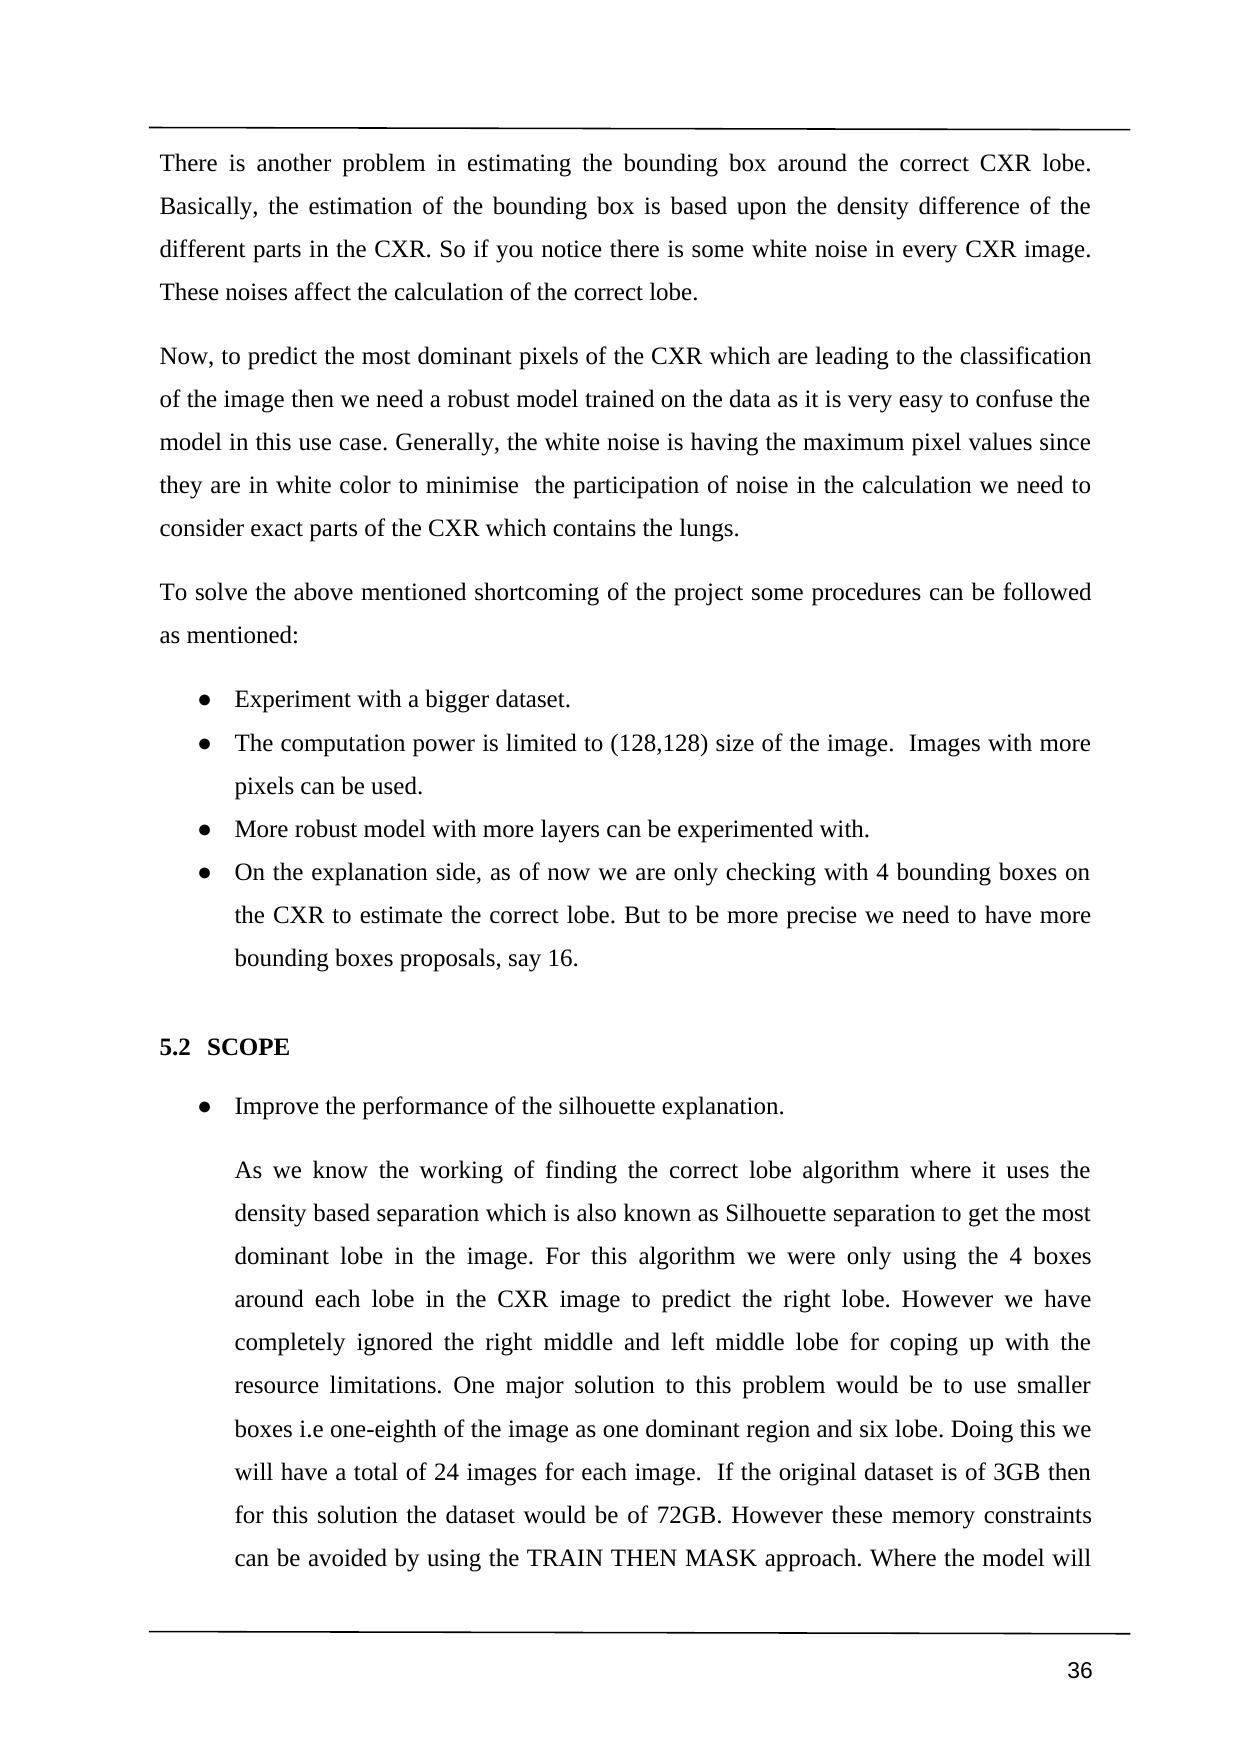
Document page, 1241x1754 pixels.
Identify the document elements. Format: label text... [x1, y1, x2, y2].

text There is another problem in estimating the bounding box around the correct CXR lobe. Basically, the estimation of the bounding box is based upon the density difference of the different parts in the CXR. So if you notice there is some white noise in every CXR image. These noises affect the calculation of the correct lobe. [159, 148, 1092, 306]
list The computation power is limited to (128,128) size of the image. Images with more pixels can be used. [197, 728, 1092, 799]
list On the explanation side, as of now we are only checking with 4 bounding boxes on the CXR to estimate the correct lobe. But to be more precise we need to have more bounding boxes proposals, say 16. [197, 857, 1092, 972]
list Improve the performance of the silhouette explanation. [197, 1091, 1092, 1120]
text Now, to predict the most dominant pixels of the CXR which are leading to the classification of the image then we need a robust model trained on the data as it is very easy to confuse the model in this use case. Generally, the white noise is having the maximum pixel values since they are in white color to minimise the participation of noise in the calculation we need to consider exact parts of the CXR which contains the lungs. [159, 341, 1092, 542]
subtitle 5.2 SCOPE [159, 1032, 1092, 1061]
list More robust model with more layers can be experimented with. [197, 814, 1092, 843]
list Experiment with a bigger dataset. [197, 684, 1092, 713]
text As we know the working of finding the correct lobe algorithm where it uses the density based separation which is also known as Silhouette separation to get the most dominant lobe in the image. For this algorithm we were only using the 4 boxes around each lobe in the CXR image to predict the right lobe. However we have completely ignored the right middle and left middle lobe for coping up with the resource limitations. One major solution to this problem would be to use smaller boxes i.e one-eighth of the image as one dominant region and six lobe. Doing this we will have a total of 24 images for each image. If the original dataset is of 3GB then for this solution the dataset would be of 72GB. However these memory constraints can be avoided by using the TRAIN THEN MASK approach. Where the model will [234, 1155, 1092, 1572]
text To solve the above mentioned shortcoming of the project some procedures can be followed as mentioned: [159, 577, 1092, 649]
